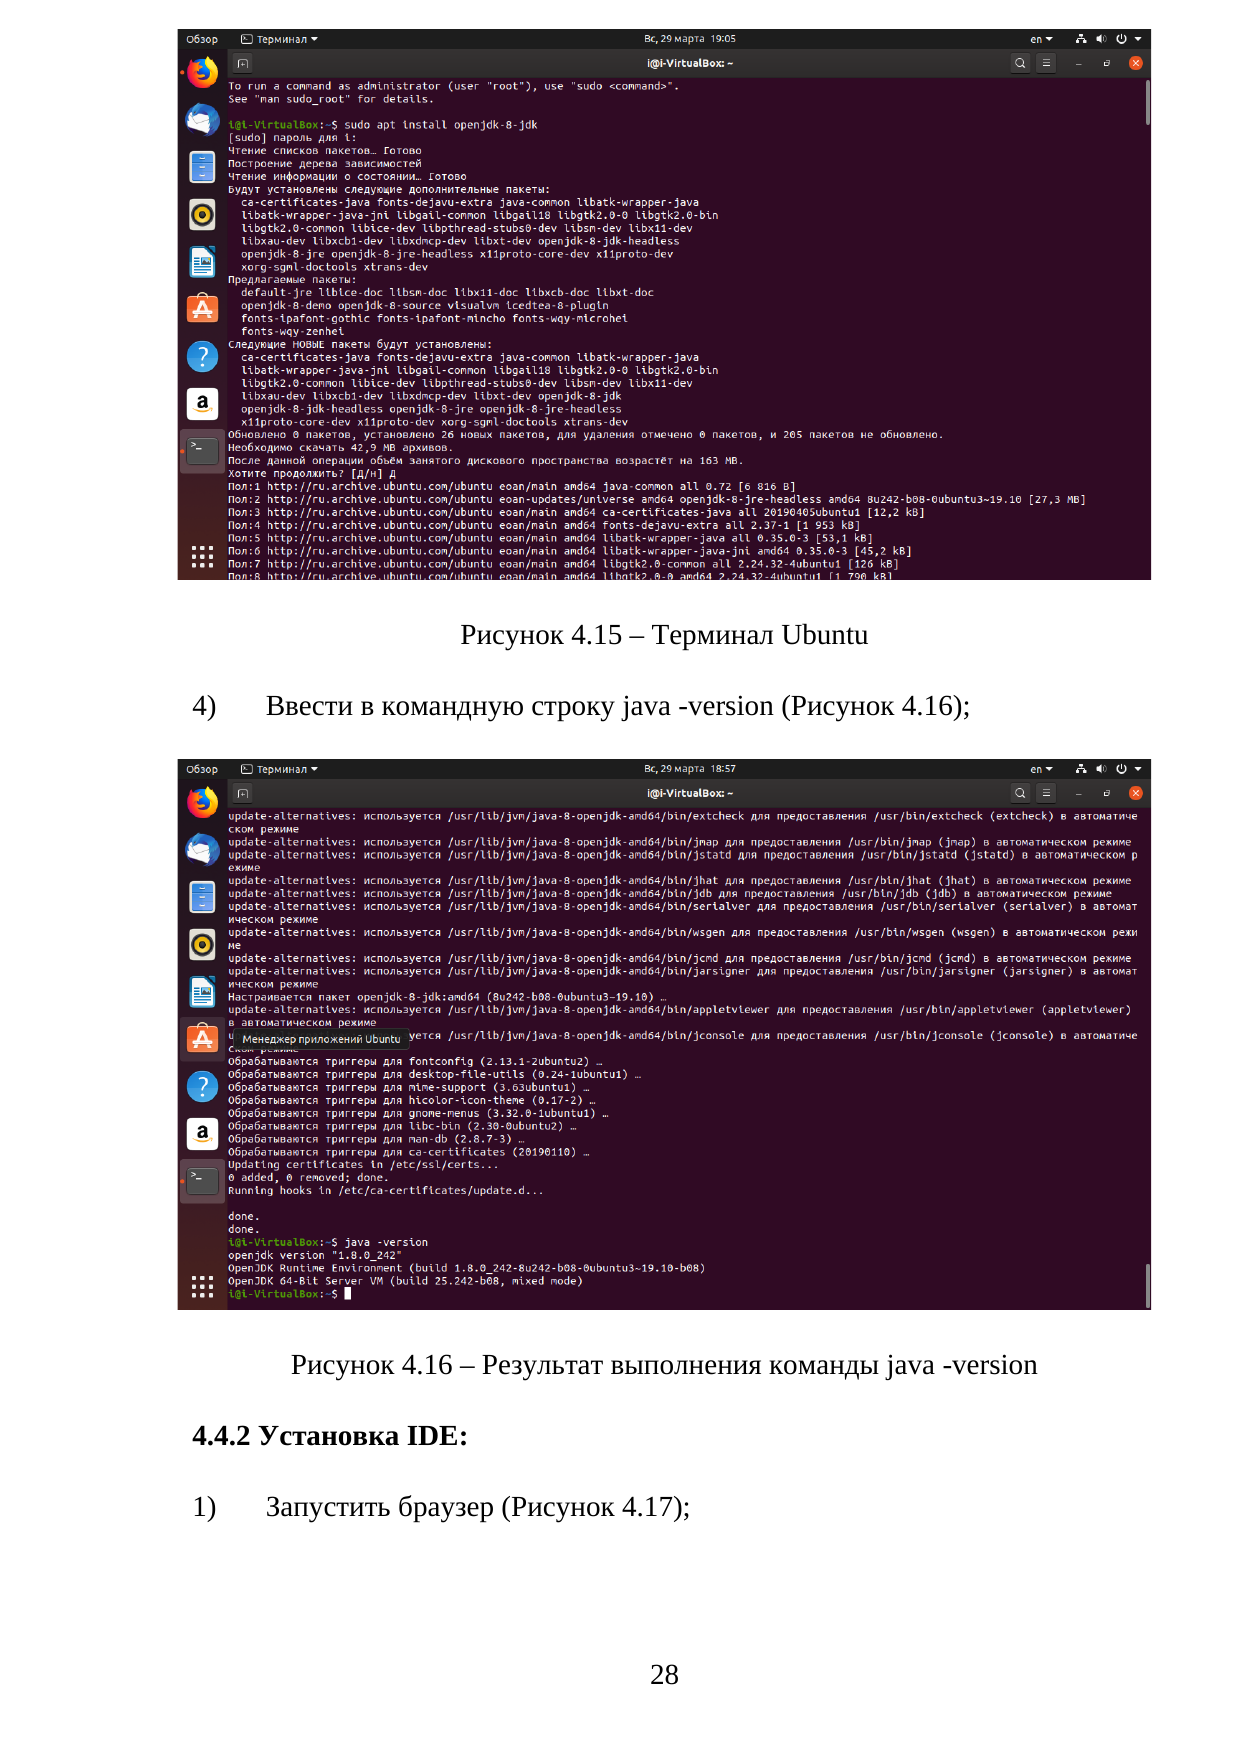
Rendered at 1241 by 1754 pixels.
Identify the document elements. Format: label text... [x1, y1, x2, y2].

text Рисунок 4.16 – Результат выполнения команды java -version [118, 1347, 1211, 1381]
subtitle 4.4.2 Установка IDE: [118, 1418, 1211, 1452]
list Ввести в командную строку java -version (Рисунок 4.16); [118, 688, 1211, 722]
list Запустить браузер (Рисунок 4.17); [118, 1489, 1211, 1523]
text Рисунок 4.15 – Терминал Ubuntu [118, 617, 1211, 651]
